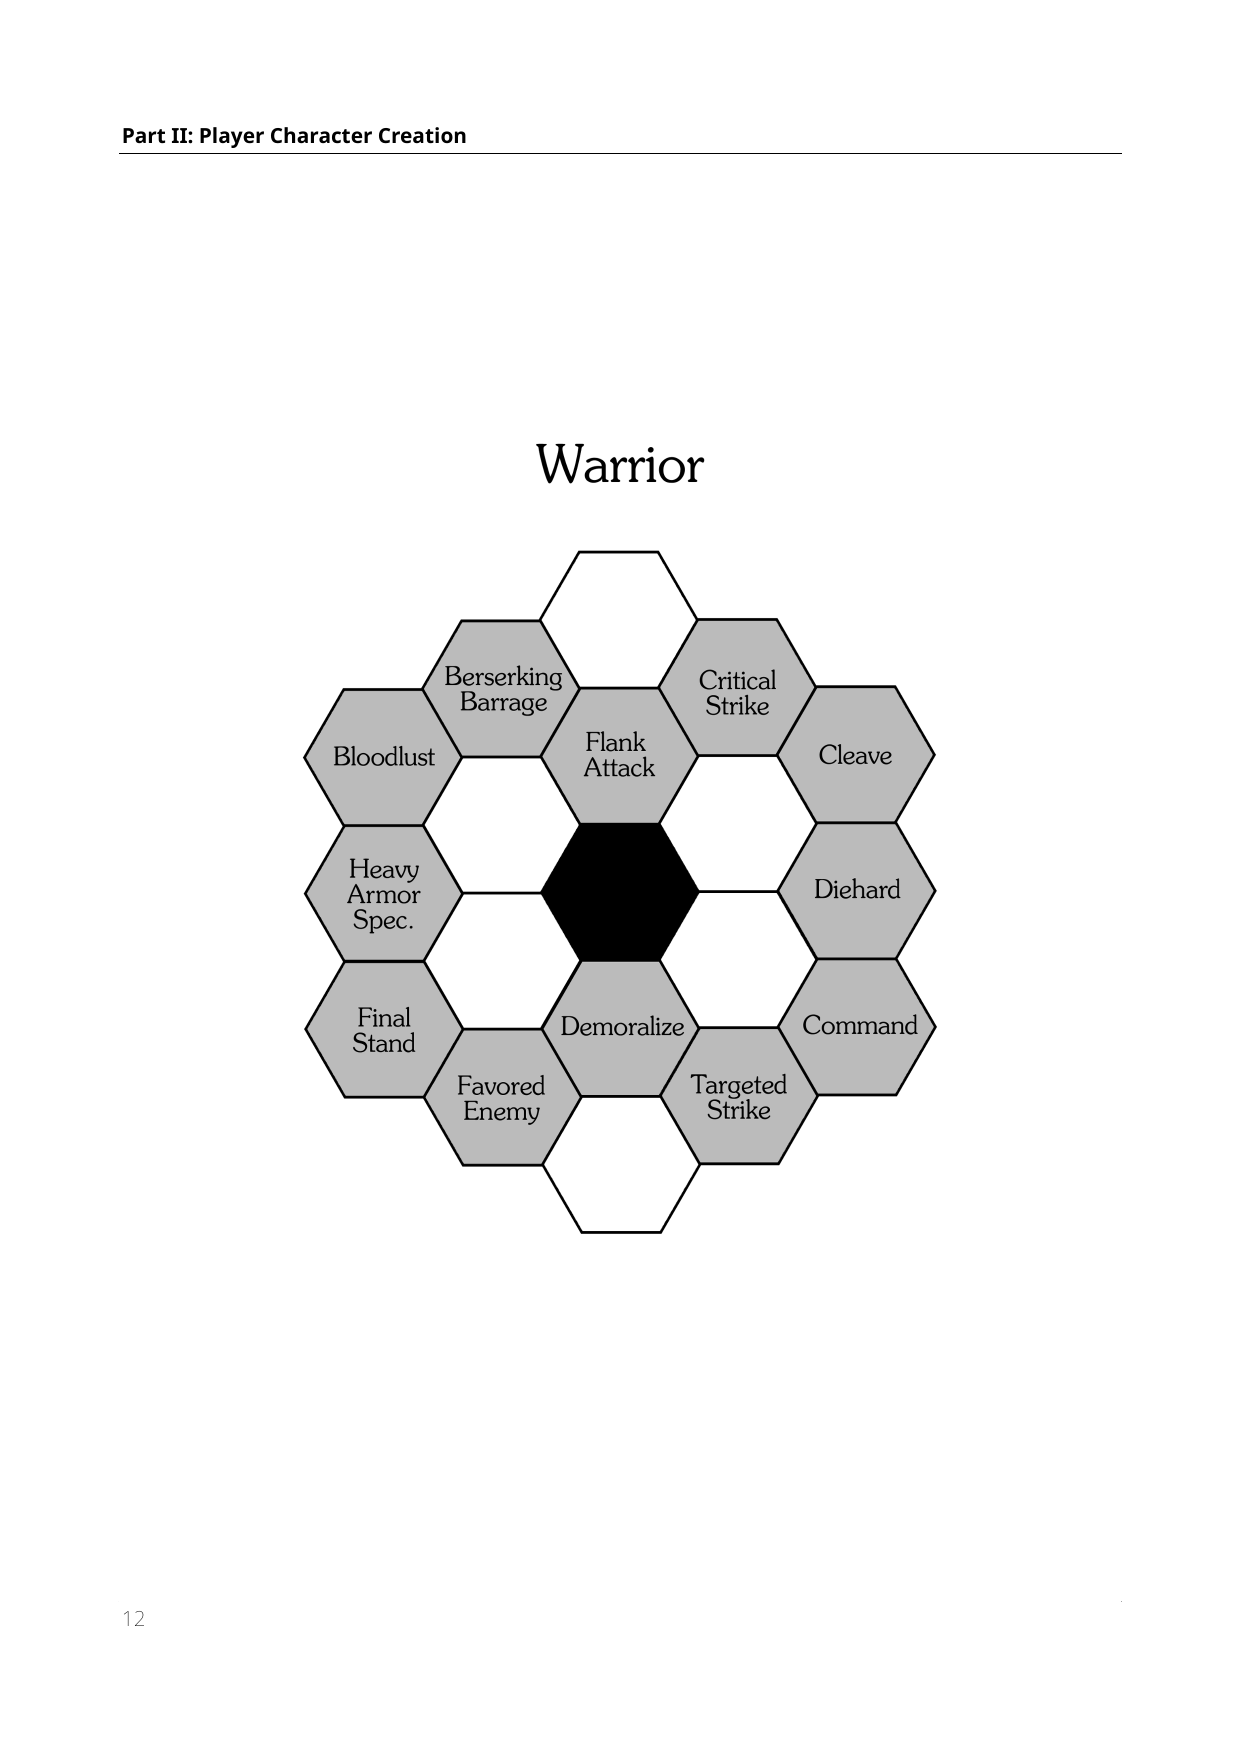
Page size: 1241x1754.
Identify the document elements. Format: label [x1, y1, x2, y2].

picture [118, 182, 1122, 1602]
